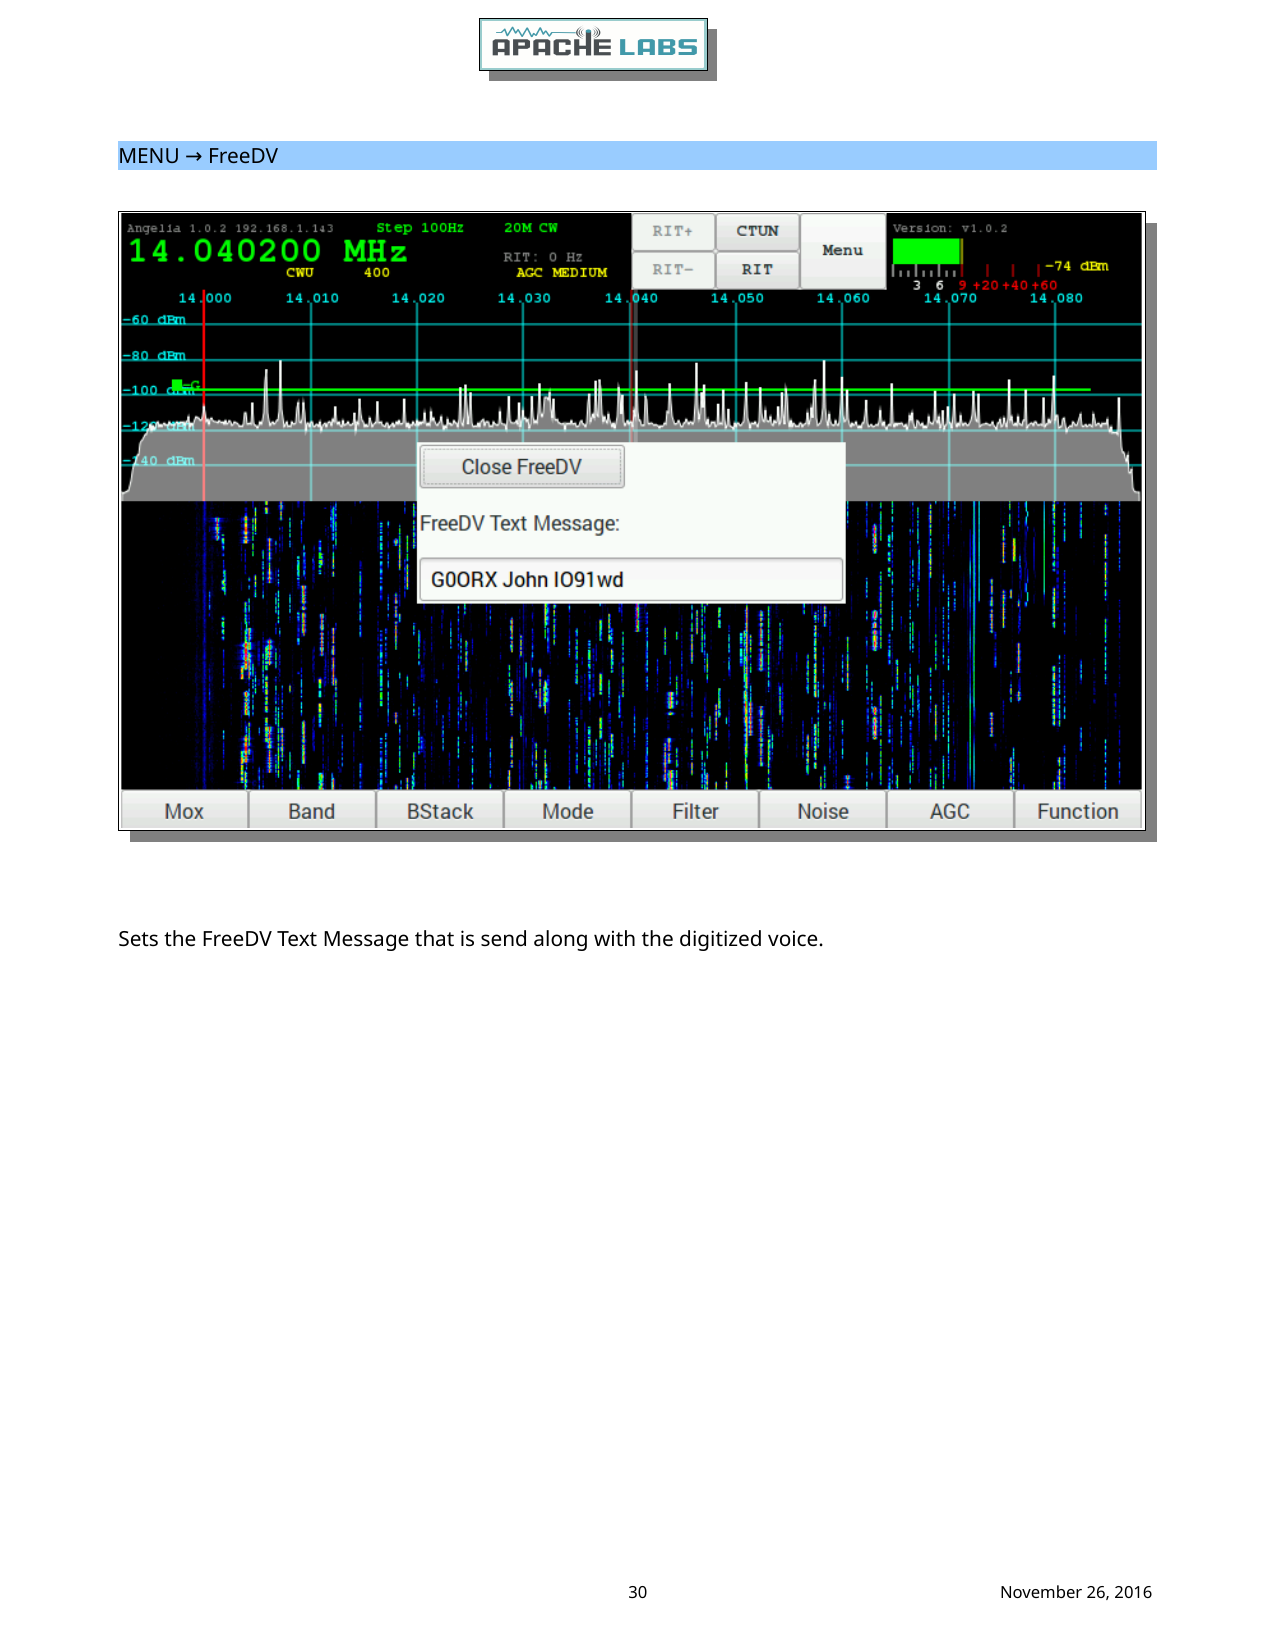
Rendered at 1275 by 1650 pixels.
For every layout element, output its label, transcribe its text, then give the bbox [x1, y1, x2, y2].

picture [482, 21, 704, 68]
picture [121, 213, 1142, 828]
text Sets the FreeDV Text Message that is send along with the digitized voice. [118, 924, 1157, 953]
subtitle MENU → FreeDV [118, 141, 1157, 170]
